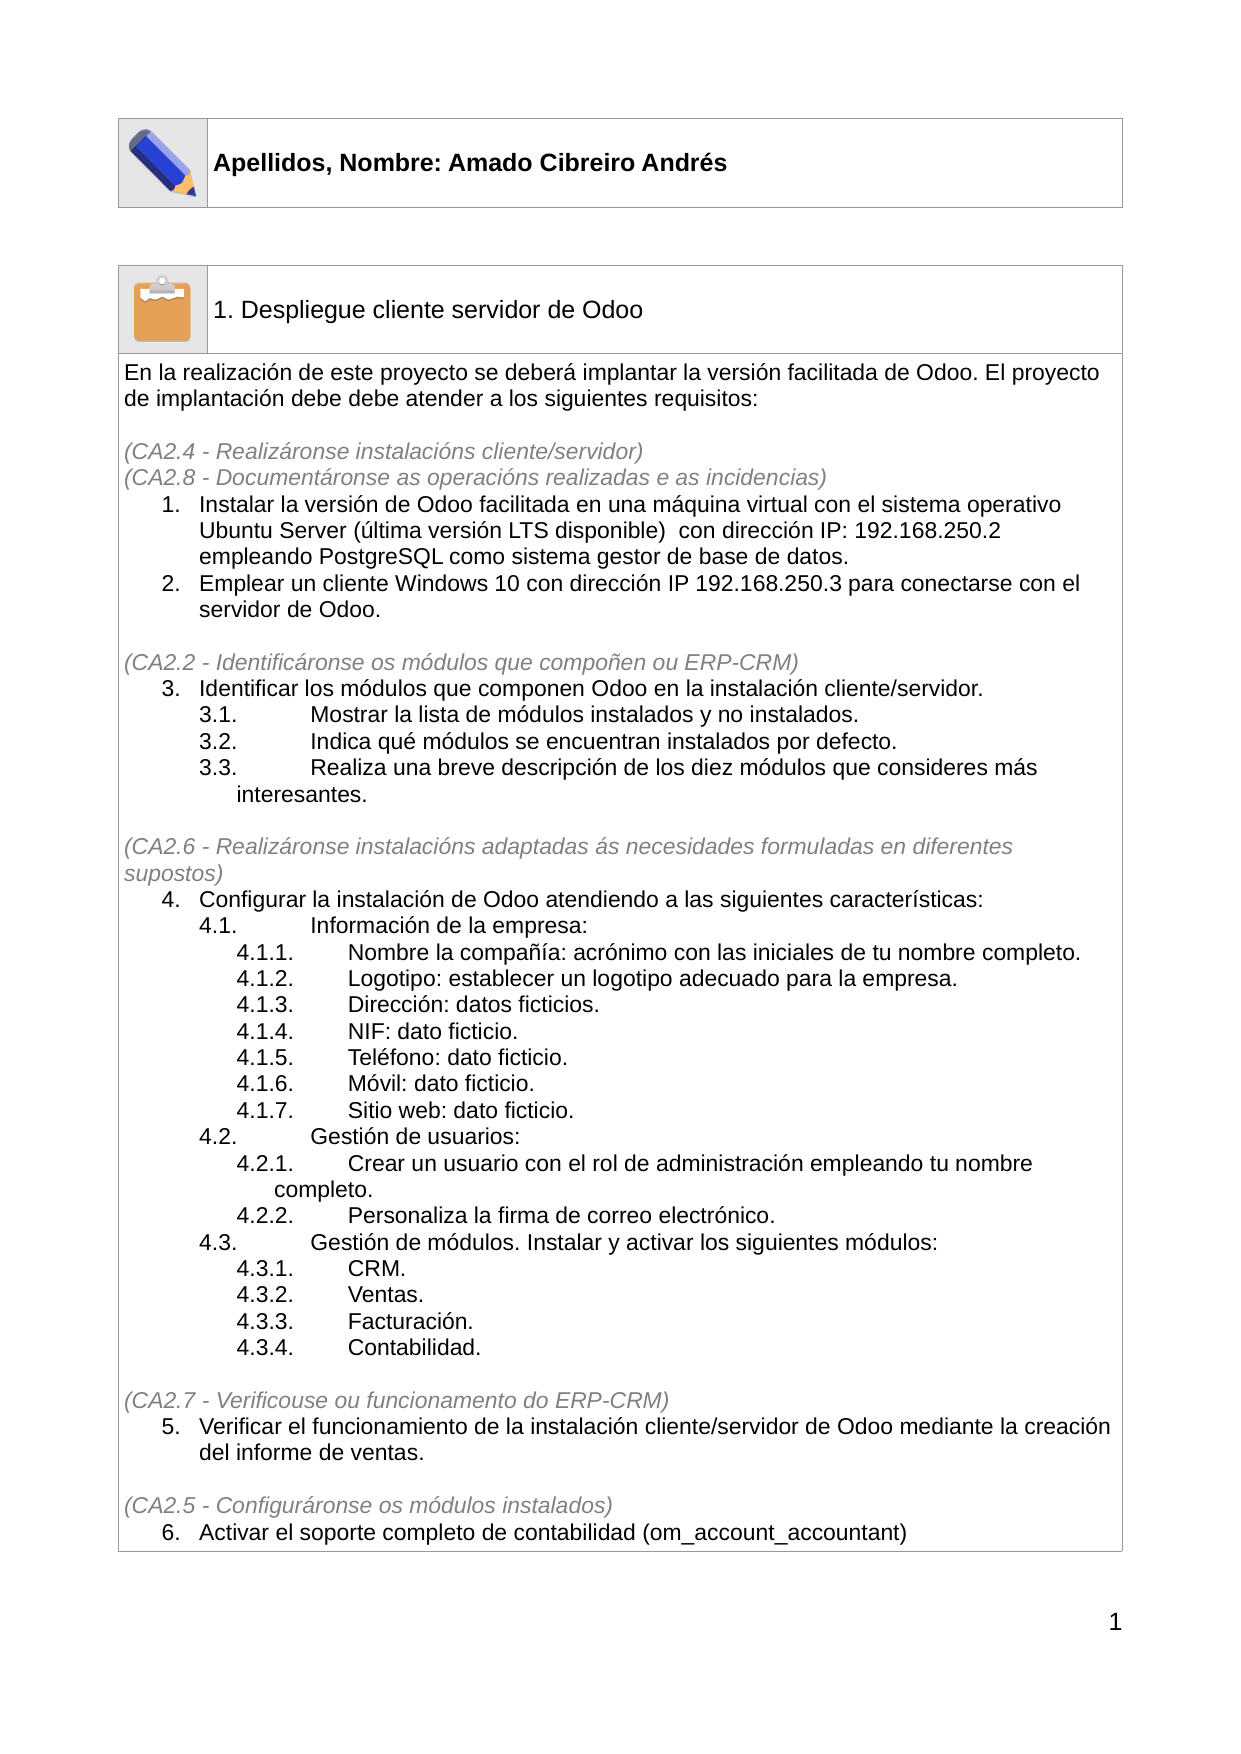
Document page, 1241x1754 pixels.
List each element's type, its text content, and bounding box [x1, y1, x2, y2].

table_header [119, 266, 207, 353]
table_header [119, 119, 207, 207]
table_header Apellidos, Nombre: Amado Cibreiro Andrés [208, 119, 1122, 207]
table_header 1. Despliegue cliente servidor de Odoo [208, 266, 1122, 353]
table_cell En la realización de este proyecto se deberá implantar la versión facilitada de Odoo. El proyecto de implantación debe debe atender a los siguientes requisitos: (CA2.4 - Realizáronse instalacións cliente/servidor) (CA2.8 - Documentáronse as operacións realizadas e as incidencias) Instalar la versión de Odoo facilitada en una máquina virtual con el sistema operativo Ubuntu Server (última versión LTS disponible) con dirección IP: 192.168.250.2 empleando PostgreSQL como sistema gestor de base de datos. Emplear un cliente Windows 10 con dirección IP 192.168.250.3 para conectarse con el servidor de Odoo. (CA2.2 - Identificáronse os módulos que compoñen ou ERP-CRM) Identificar los módulos que componen Odoo en la instalación cliente/servidor. Mostrar la lista de módulos instalados y no instalados. Indica qué módulos se encuentran instalados por defecto. Realiza una breve descripción de los diez módulos que consideres más interesantes. (CA2.6 - Realizáronse instalacións adaptadas ás necesidades formuladas en diferentes supostos) Configurar la instalación de Odoo atendiendo a las siguientes características: Información de la empresa: Nombre la compañía: acrónimo con las iniciales de tu nombre completo. Logotipo: establecer un logotipo adecuado para la empresa. Dirección: datos ficticios. NIF: dato ficticio. Teléfono: dato ficticio. Móvil: dato ficticio. Sitio web: dato ficticio. Gestión de usuarios: Crear un usuario con el rol de administración empleando tu nombre completo. Personaliza la firma de correo electrónico. Gestión de módulos. Instalar y activar los siguientes módulos: CRM. Ventas. Facturación. Contabilidad. (CA2.7 - Verificouse ou funcionamento do ERP-CRM) Verificar el funcionamiento de la instalación cliente/servidor de Odoo mediante la creación del informe de ventas. (CA2.5 - Configuráronse os módulos instalados) Activar el soporte completo de contabilidad (om_account_accountant) [119, 354, 1122, 1551]
